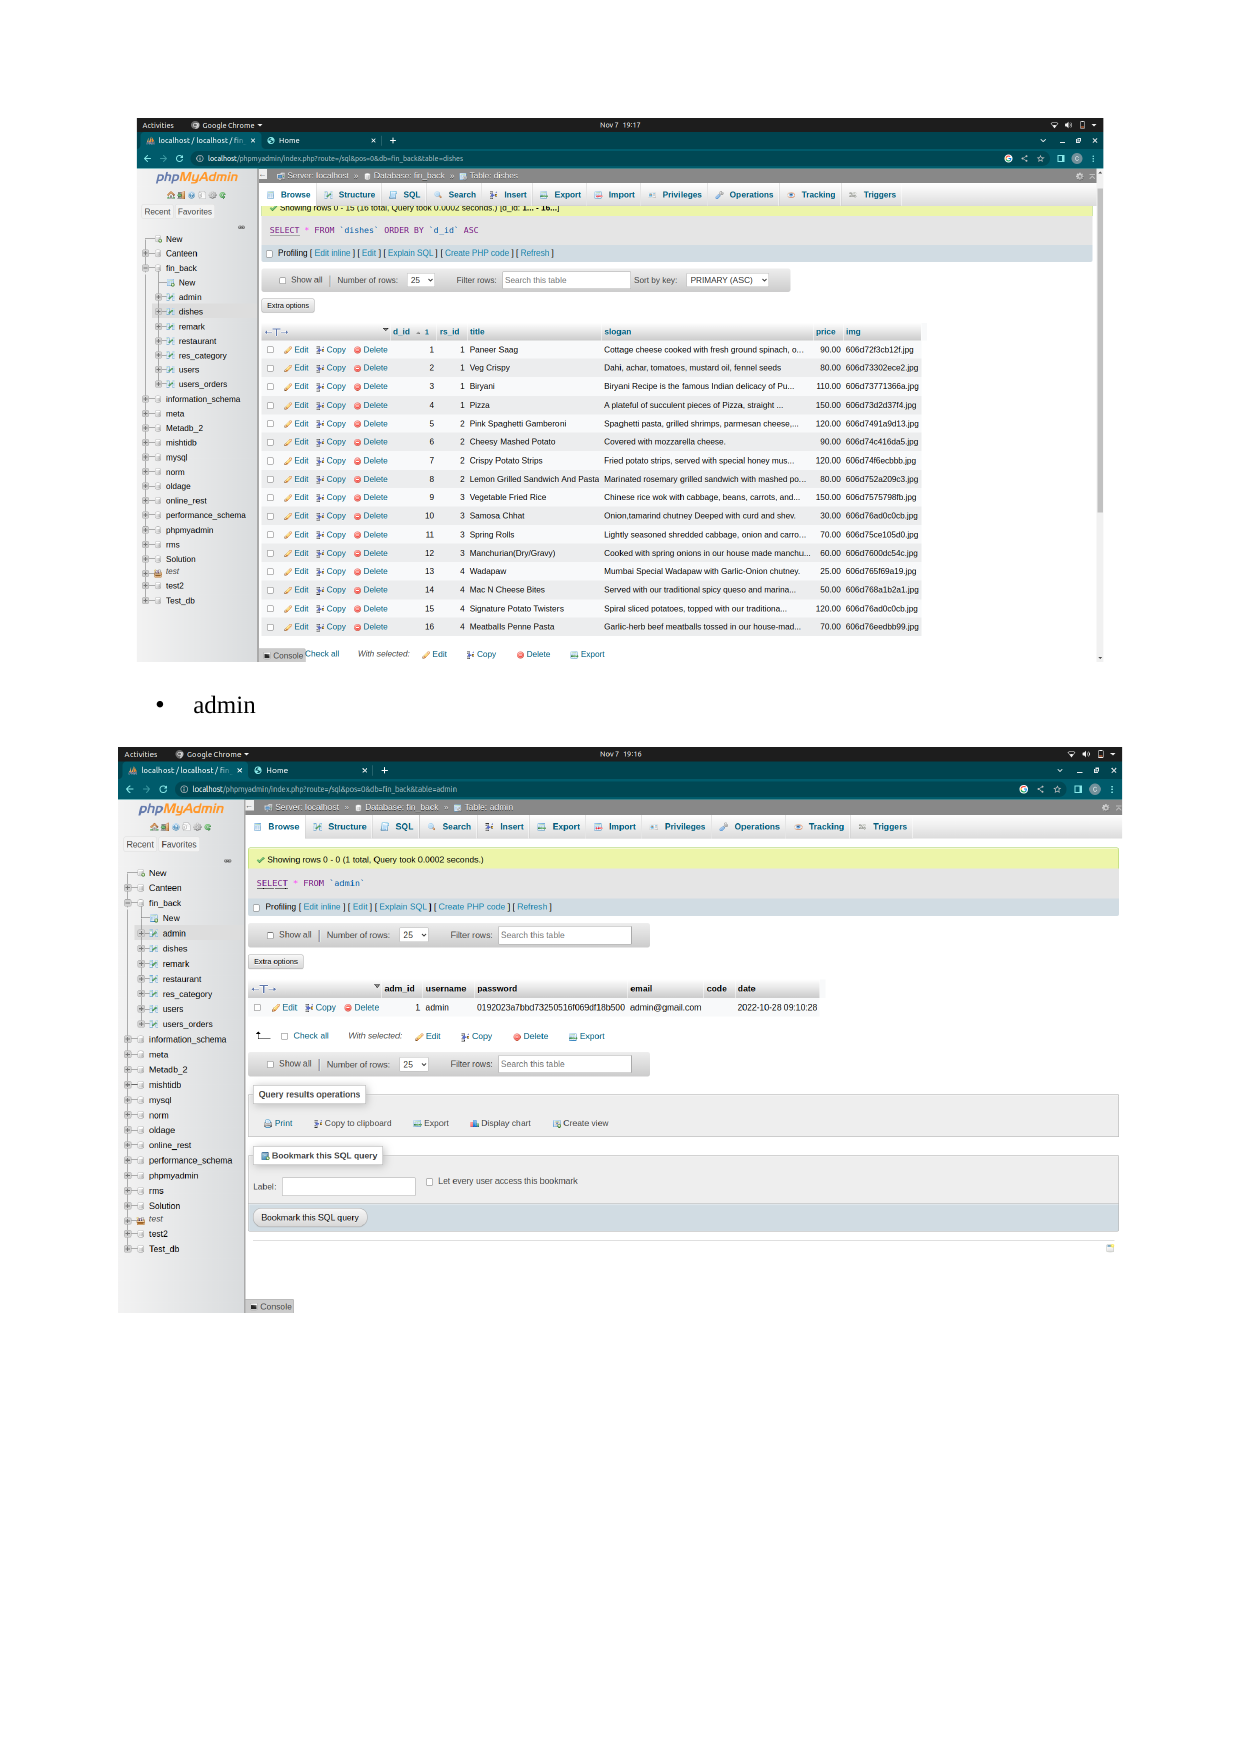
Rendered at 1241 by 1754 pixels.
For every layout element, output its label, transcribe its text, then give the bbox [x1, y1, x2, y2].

picture [136, 118, 1104, 662]
picture [118, 747, 1123, 1313]
list admin [156, 690, 1122, 719]
